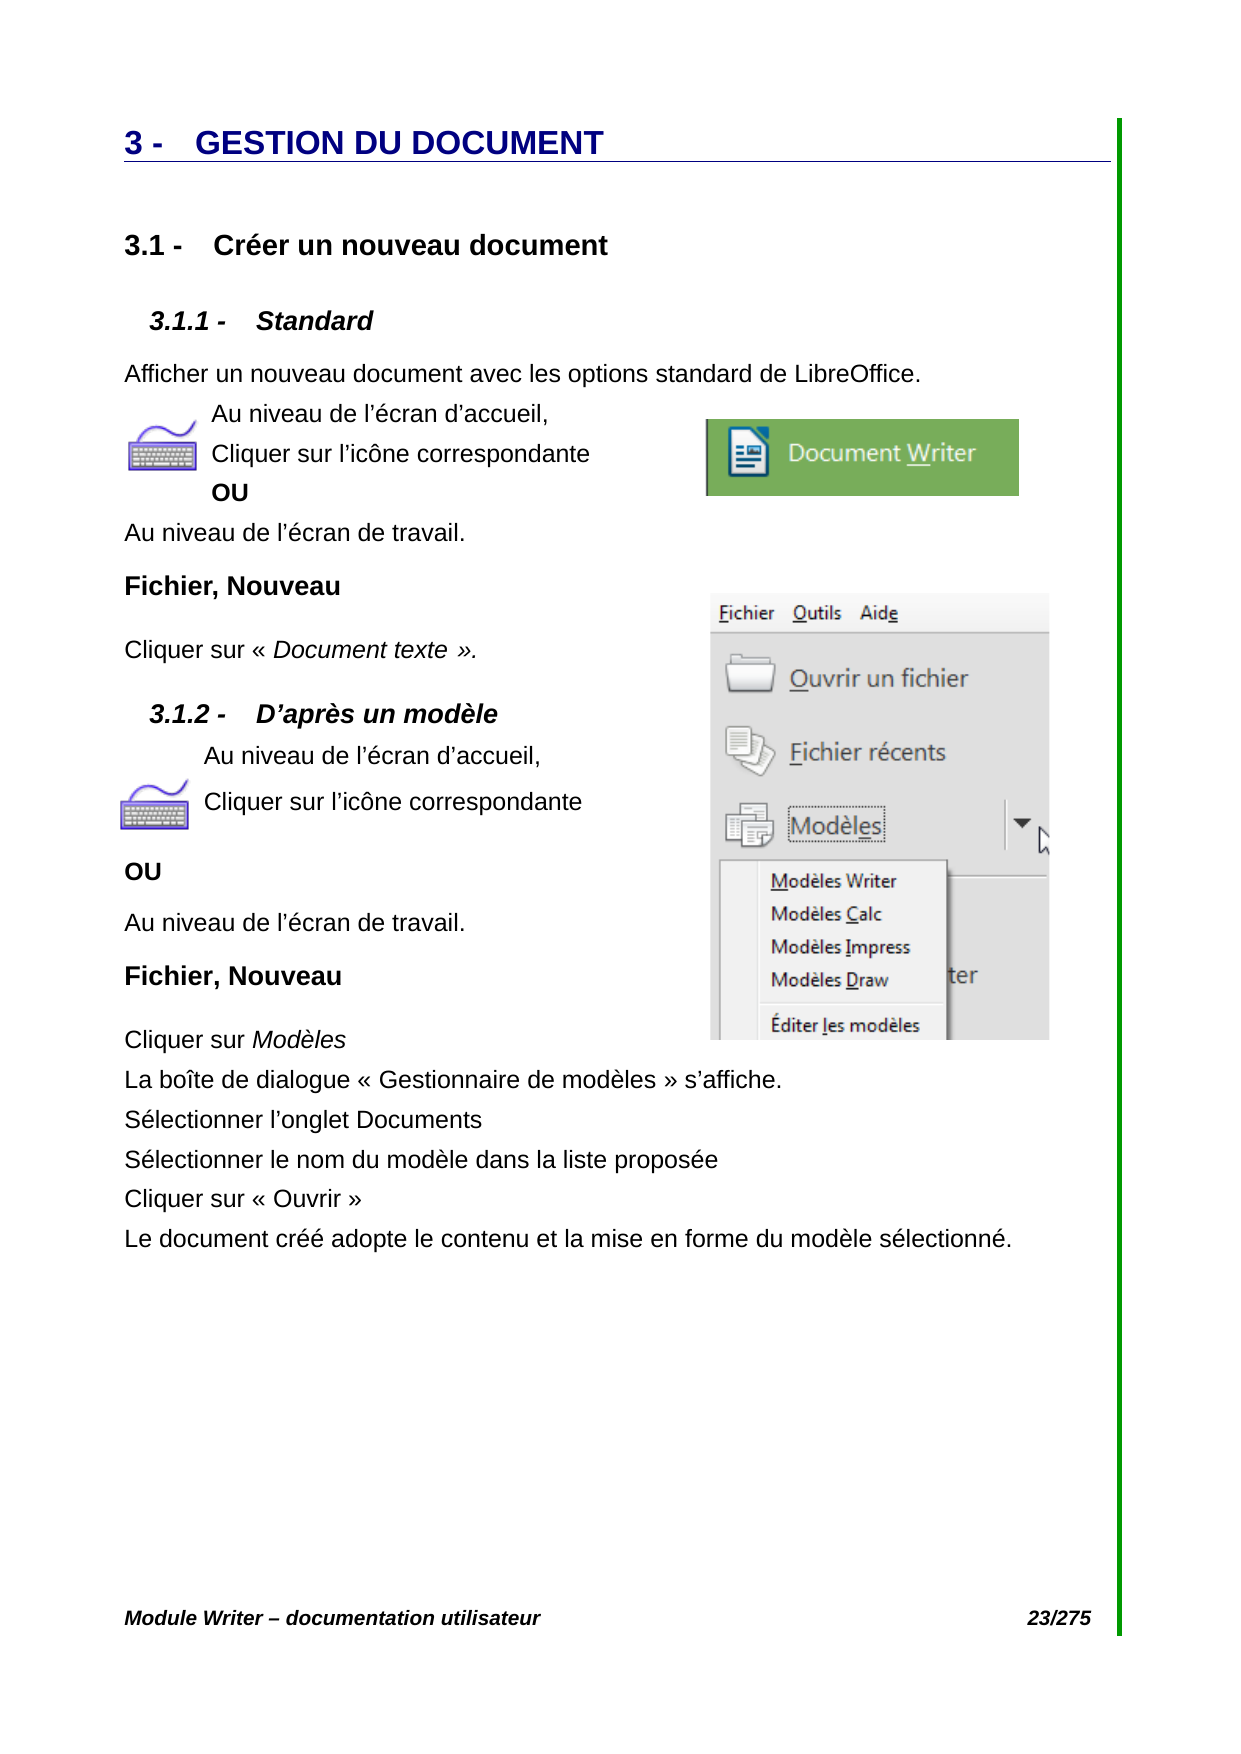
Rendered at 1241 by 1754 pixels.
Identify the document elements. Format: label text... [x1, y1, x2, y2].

text [1050, 909, 1111, 937]
text Cliquer sur « Document texte ». [124, 636, 710, 664]
text Afficher un nouveau document avec les options standard de LibreOffice. [124, 360, 1111, 388]
text Au niveau de l’écran de travail. [124, 519, 1111, 547]
text Sélectionner l’onglet Documents [124, 1106, 1111, 1134]
text Cliquer sur « Ouvrir » [124, 1185, 1111, 1213]
text Cliquer sur Modèles [124, 1026, 1111, 1054]
text OU [124, 857, 710, 885]
subtitle Gestion du document [124, 124, 1111, 161]
subtitle D’après un modèle [149, 699, 710, 730]
text [1019, 439, 1111, 467]
text Fichier, Nouveau [124, 961, 710, 991]
subtitle Standard [149, 306, 1111, 336]
picture [124, 410, 200, 485]
text Cliquer sur l’icône correspondante [200, 439, 705, 467]
subtitle [1050, 699, 1111, 730]
text Au niveau de l’écran d’accueil, [124, 400, 1111, 428]
text Sélectionner le nom du modèle dans la liste proposée [124, 1145, 1111, 1173]
picture [710, 593, 1050, 1040]
text [1050, 961, 1111, 991]
text OU [124, 479, 1111, 507]
text Fichier, Nouveau [124, 570, 1111, 601]
text [1050, 636, 1111, 664]
text [1050, 742, 1111, 770]
text [1050, 788, 1111, 816]
text Cliquer sur l’icône correspondante [192, 788, 710, 816]
text Au niveau de l’écran de travail. [124, 909, 710, 937]
subtitle Créer un nouveau document [124, 229, 1111, 262]
text [1050, 857, 1111, 885]
text La boîte de dialogue « Gestionnaire de modèles » s’affiche. [124, 1066, 1111, 1094]
text Le document créé adopte le contenu et la mise en forme du modèle sélectionné. [124, 1225, 1111, 1253]
picture [705, 419, 1019, 496]
text Au niveau de l’écran d’accueil, [124, 742, 710, 770]
picture [116, 768, 192, 844]
